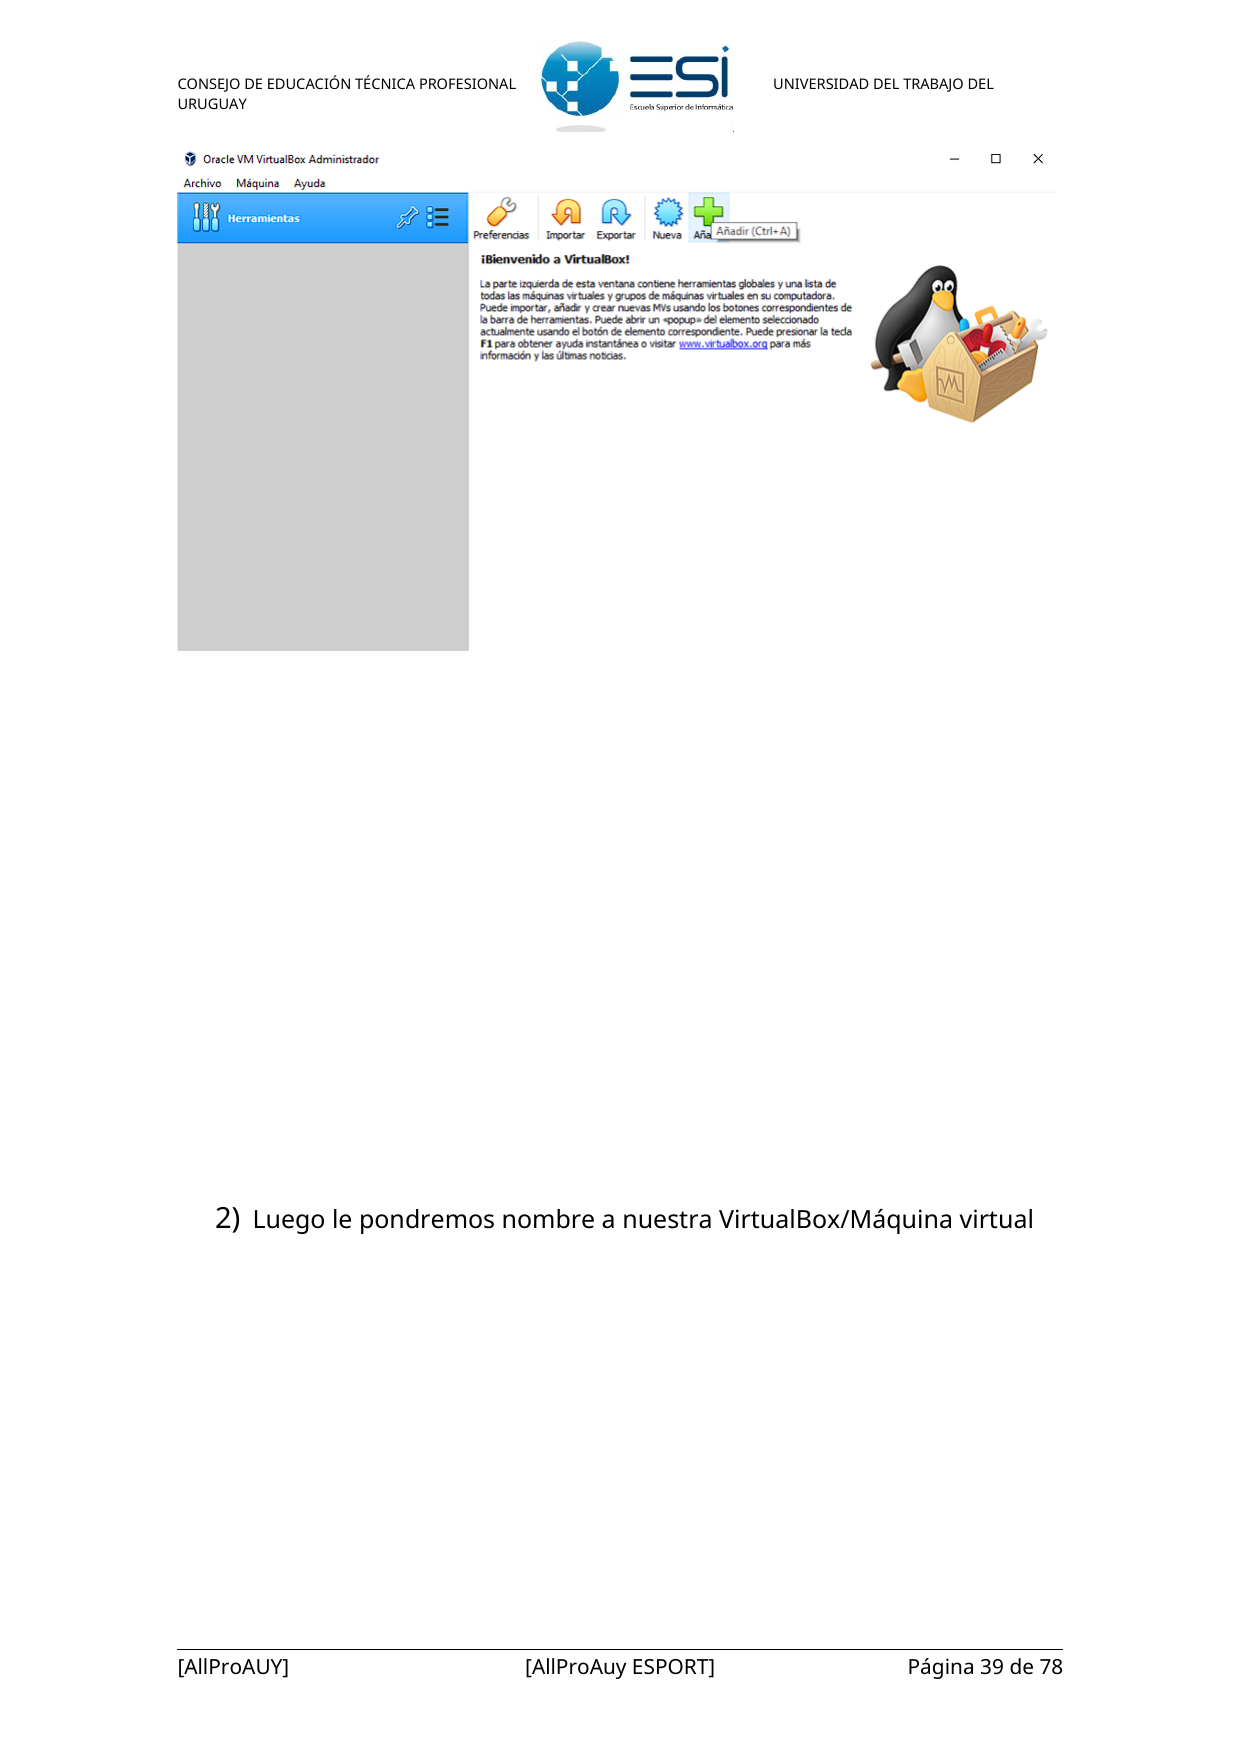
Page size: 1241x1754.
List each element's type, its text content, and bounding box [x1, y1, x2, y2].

picture [177, 147, 1058, 651]
picture [534, 39, 734, 132]
list Luego le pondremos nombre a nuestra VirtualBox/Máquina virtual [215, 1198, 1063, 1237]
